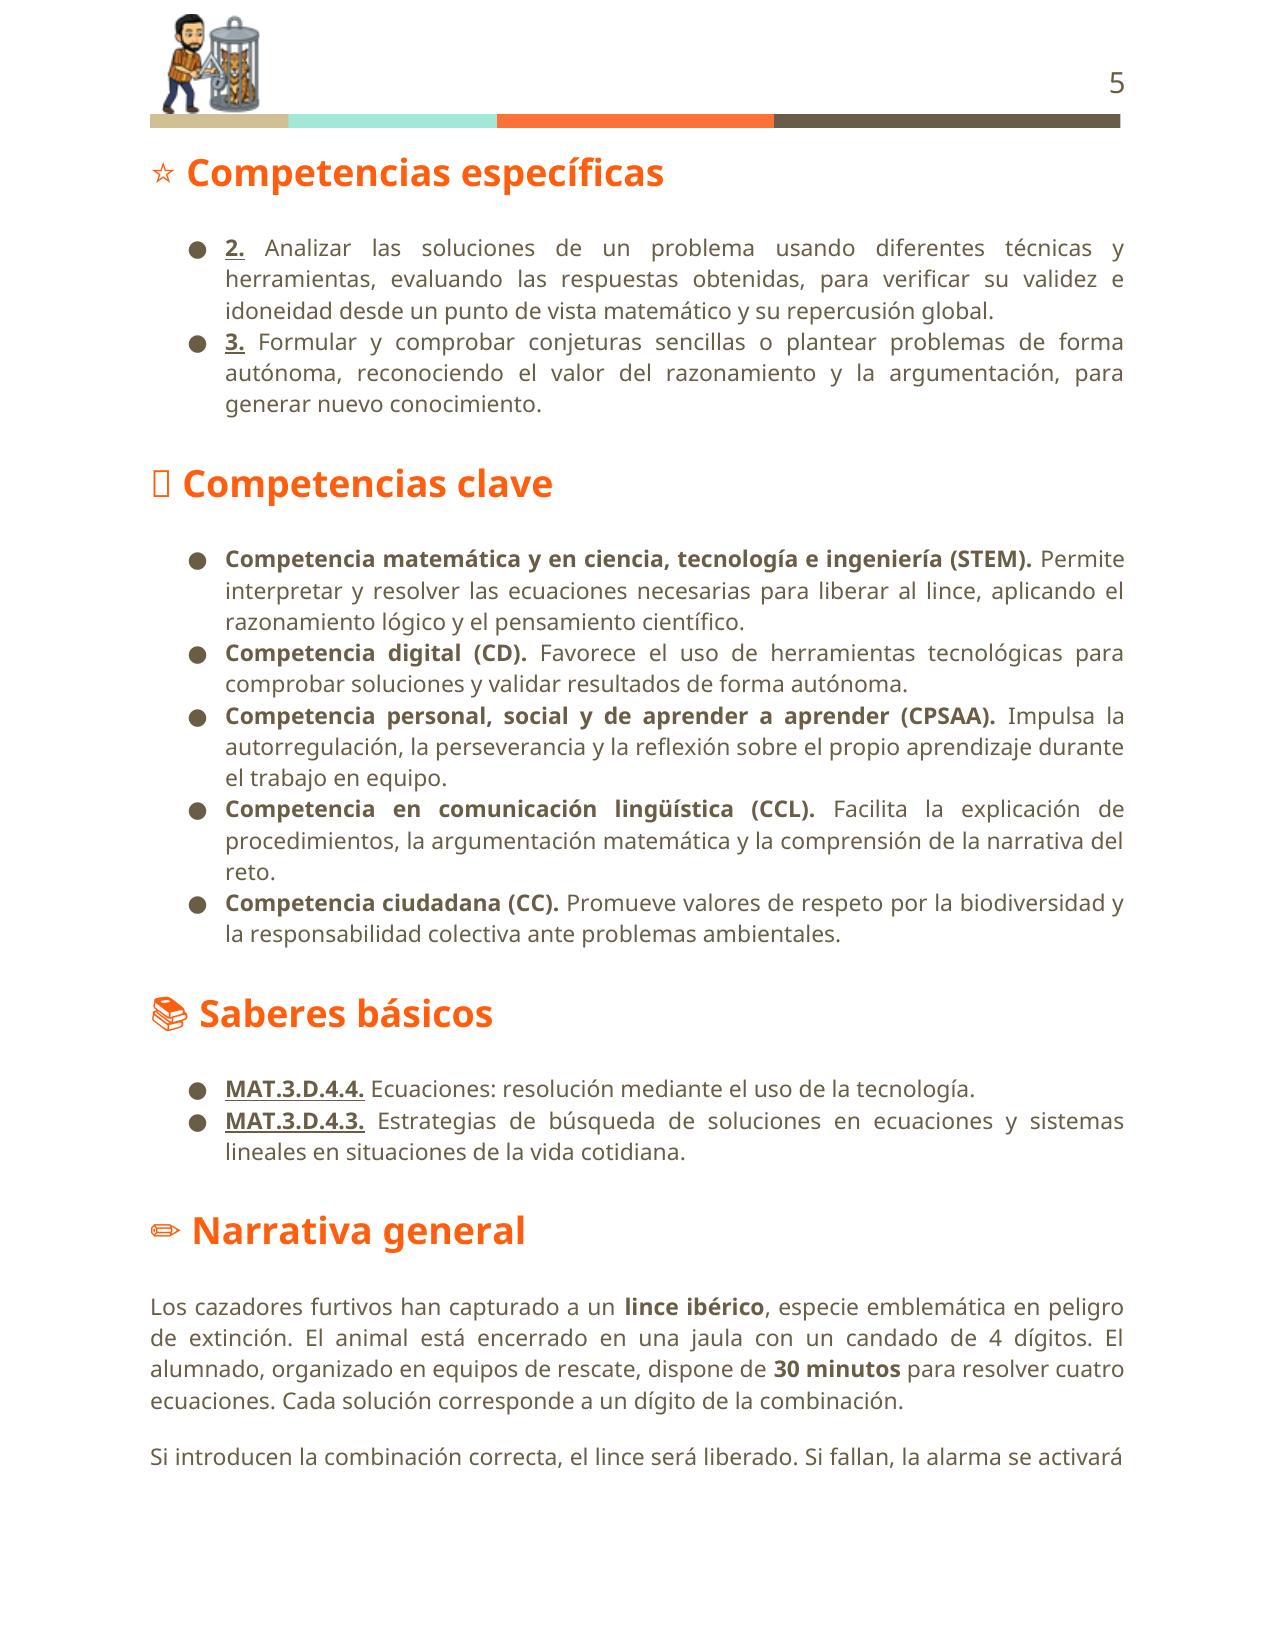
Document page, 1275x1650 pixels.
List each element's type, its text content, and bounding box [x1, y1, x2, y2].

list 3. Formular y comprobar conjeturas sencillas o plantear problemas de forma autónoma, reconociendo el valor del razonamiento y la argumentación, para generar nuevo conocimiento. [187, 326, 1125, 420]
list MAT.3.D.4.3. Estrategias de búsqueda de soluciones en ecuaciones y sistemas lineales en situaciones de la vida cotidiana. [187, 1105, 1125, 1167]
list Competencia digital (CD). Favorece el uso de herramientas tecnológicas para comprobar soluciones y validar resultados de forma autónoma. [187, 637, 1125, 700]
subtitle ✏️ Narrativa general [150, 1205, 1125, 1256]
list Competencia ciudadana (CC). Promueve valores de respeto por la biodiversidad y la responsabilidad colectiva ante problemas ambientales. [187, 887, 1125, 950]
subtitle 📚 Saberes básicos [150, 987, 1125, 1038]
picture [150, 14, 1121, 128]
list Competencia matemática y en ciencia, tecnología e ingeniería (STEM). Permite interpretar y resolver las ecuaciones necesarias para liberar al lince, aplicando el razonamiento lógico y el pensamiento científico. [187, 543, 1125, 637]
subtitle ⭐ Competencias específicas [150, 146, 1125, 197]
list Competencia personal, social y de aprender a aprender (CPSAA). Impulsa la autorregulación, la perseverancia y la reflexión sobre el propio aprendizaje durante el trabajo en equipo. [187, 700, 1125, 793]
text Los cazadores furtivos han capturado a un lince ibérico, especie emblemática en peligro de extinción. El animal está encerrado en una jaula con un candado de 4 dígitos. El alumnado, organizado en equipos de rescate, dispone de 30 minutos para resolver cuatro ecuaciones. Cada solución corresponde a un dígito de la combinación. [150, 1291, 1125, 1416]
list Competencia en comunicación lingüística (CCL). Facilita la explicación de procedimientos, la argumentación matemática y la comprensión de la narrativa del reto. [187, 793, 1125, 887]
subtitle 🔑 Competencias clave [150, 457, 1125, 508]
list MAT.3.D.4.4. Ecuaciones: resolución mediante el uso de la tecnología. [187, 1073, 1125, 1105]
list 2. Analizar las soluciones de un problema usando diferentes técnicas y herramientas, evaluando las respuestas obtenidas, para verificar su validez e idoneidad desde un punto de vista matemático y su repercusión global. [187, 232, 1125, 326]
text Si introducen la combinación correcta, el lince será liberado. Si fallan, la alarma se activará [150, 1441, 1125, 1472]
